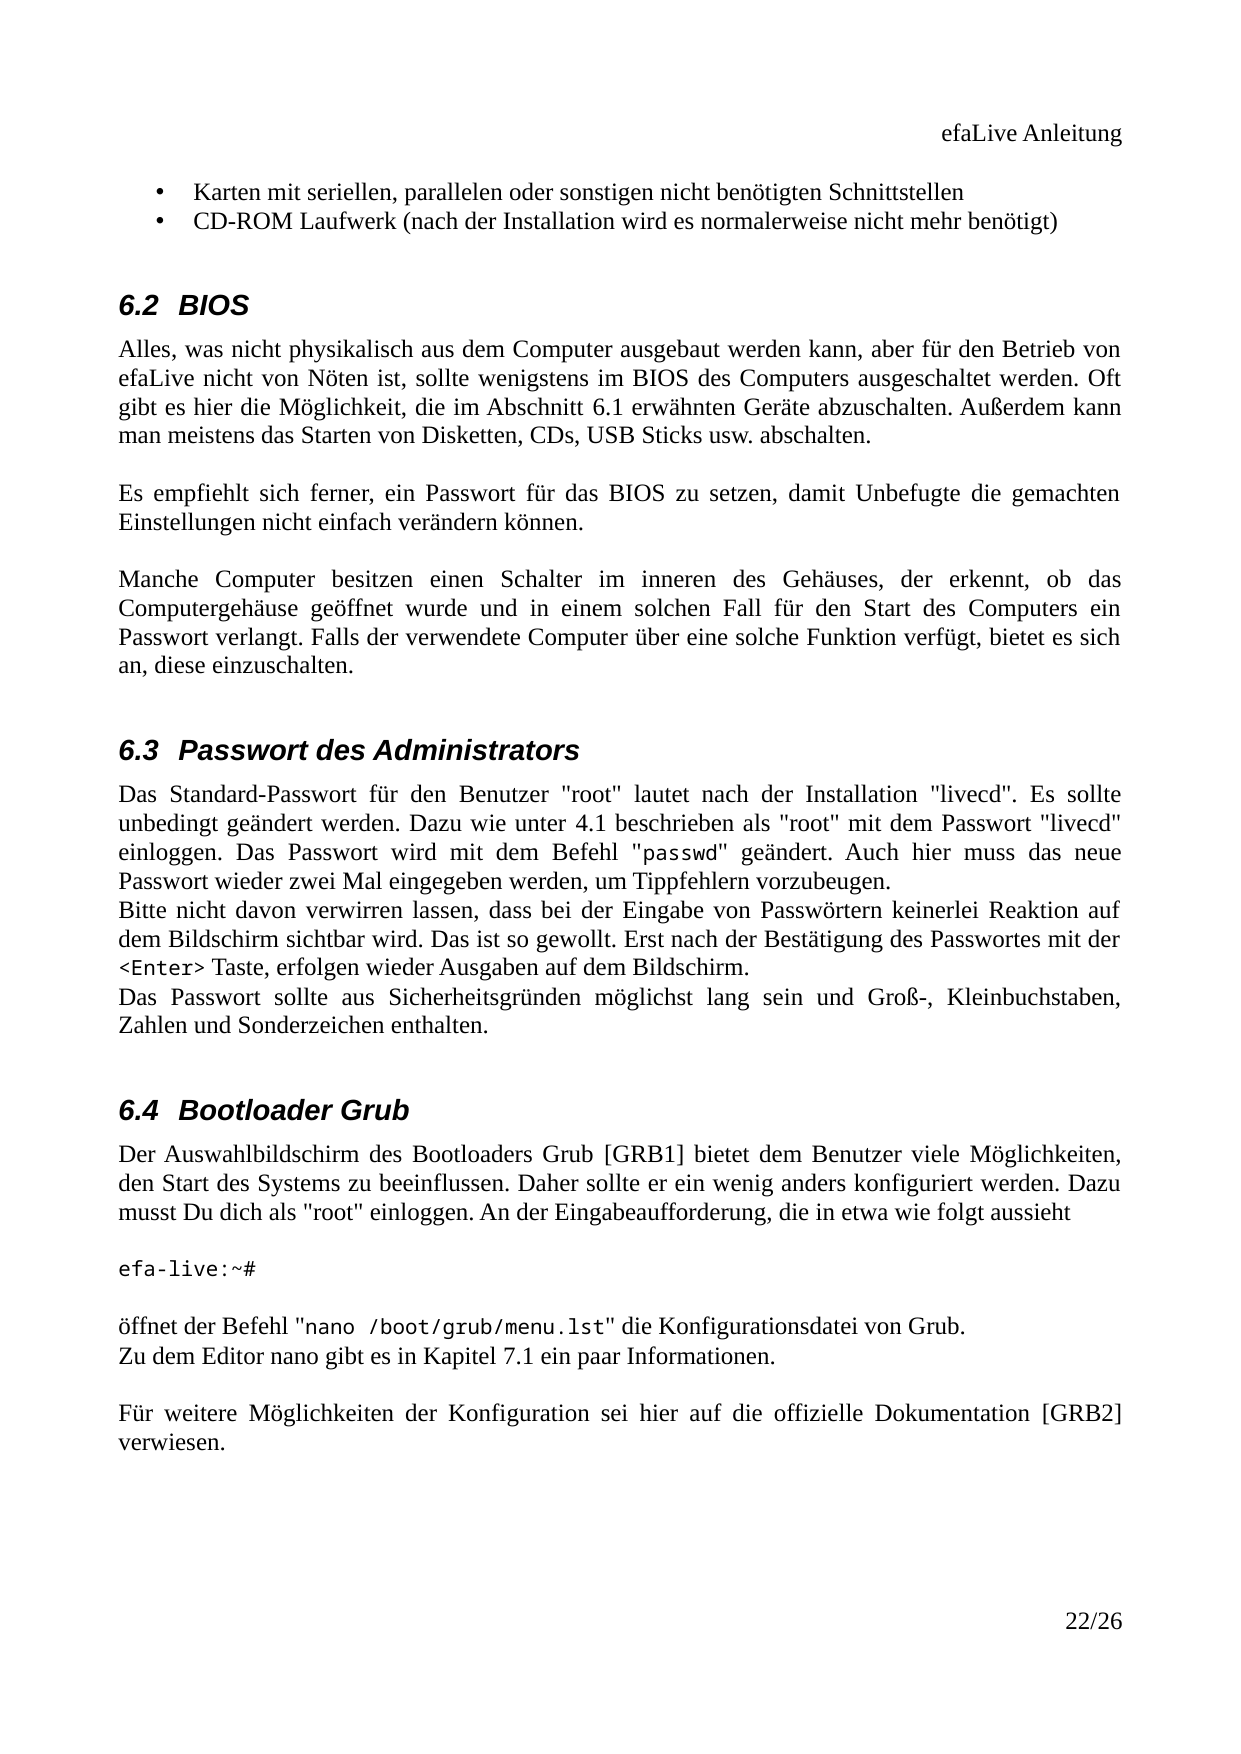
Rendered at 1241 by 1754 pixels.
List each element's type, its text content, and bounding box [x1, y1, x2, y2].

text Das Standard-Passwort für den Benutzer "root" lautet nach der Installation "livecd". Es sollte unbedingt geändert werden. Dazu wie unter 4.1 beschrieben als "root" mit dem Passwort "livecd" einloggen. Das Passwort wird mit dem Befehl "passwd" geändert. Auch hier muss das neue Passwort wieder zwei Mal eingegeben werden, um Tippfehlern vorzubeugen. [118, 779, 1122, 895]
list CD-ROM Laufwerk (nach der Installation wird es normalerweise nicht mehr benötigt) [156, 206, 1122, 234]
text Es empfiehlt sich ferner, ein Passwort für das BIOS zu setzen, damit Unbefugte die gemachten Einstellungen nicht einfach verändern können. [118, 478, 1122, 536]
text Bitte nicht davon verwirren lassen, dass bei der Eingabe von Passwörtern keinerlei Reaktion auf dem Bildschirm sichtbar wird. Das ist so gewollt. Erst nach der Bestätigung des Passwortes mit der <Enter> Taste, erfolgen wieder Ausgaben auf dem Bildschirm. [118, 895, 1122, 982]
text Alles, was nicht physikalisch aus dem Computer ausgebaut werden kann, aber für den Betrieb von efaLive nicht von Nöten ist, sollte wenigstens im BIOS des Computers ausgeschaltet werden. Oft gibt es hier die Möglichkeit, die im Abschnitt 6.1 erwähnten Geräte abzuschalten. Außerdem kann man meistens das Starten von Disketten, CDs, USB Sticks usw. abschalten. [118, 334, 1122, 449]
subtitle Passwort des Administrators [118, 733, 1122, 767]
text Manche Computer besitzen einen Schalter im inneren des Gehäuses, der erkennt, ob das Computergehäuse geöffnet wurde und in einem solchen Fall für den Start des Computers ein Passwort verlangt. Falls der verwendete Computer über eine solche Funktion verfügt, bietet es sich an, diese einzuschalten. [118, 564, 1122, 679]
text efa-live:~# [118, 1254, 1122, 1283]
text Für weitere Möglichkeiten der Konfiguration sei hier auf die offizielle Dokumentation [GRB2] verwiesen. [118, 1398, 1122, 1456]
text Der Auswahlbildschirm des Bootloaders Grub [GRB1] bietet dem Benutzer viele Möglichkeiten, den Start des Systems zu beeinflussen. Daher sollte er ein wenig anders konfiguriert werden. Dazu musst Du dich als "root" einloggen. An der Eingabeaufforderung, die in etwa wie folgt aussieht [118, 1139, 1122, 1225]
text öffnet der Befehl "nano /boot/grub/menu.lst" die Konfigurationsdatei von Grub. [118, 1311, 1122, 1341]
text Zu dem Editor nano gibt es in Kapitel 7.1 ein paar Informationen. [118, 1341, 1122, 1369]
subtitle BIOS [118, 288, 1122, 322]
subtitle Bootloader Grub [118, 1093, 1122, 1127]
list Karten mit seriellen, parallelen oder sonstigen nicht benötigten Schnittstellen [156, 177, 1122, 206]
text Das Passwort sollte aus Sicherheitsgründen möglichst lang sein und Groß-, Kleinbuchstaben, Zahlen und Sonderzeichen enthalten. [118, 982, 1122, 1039]
